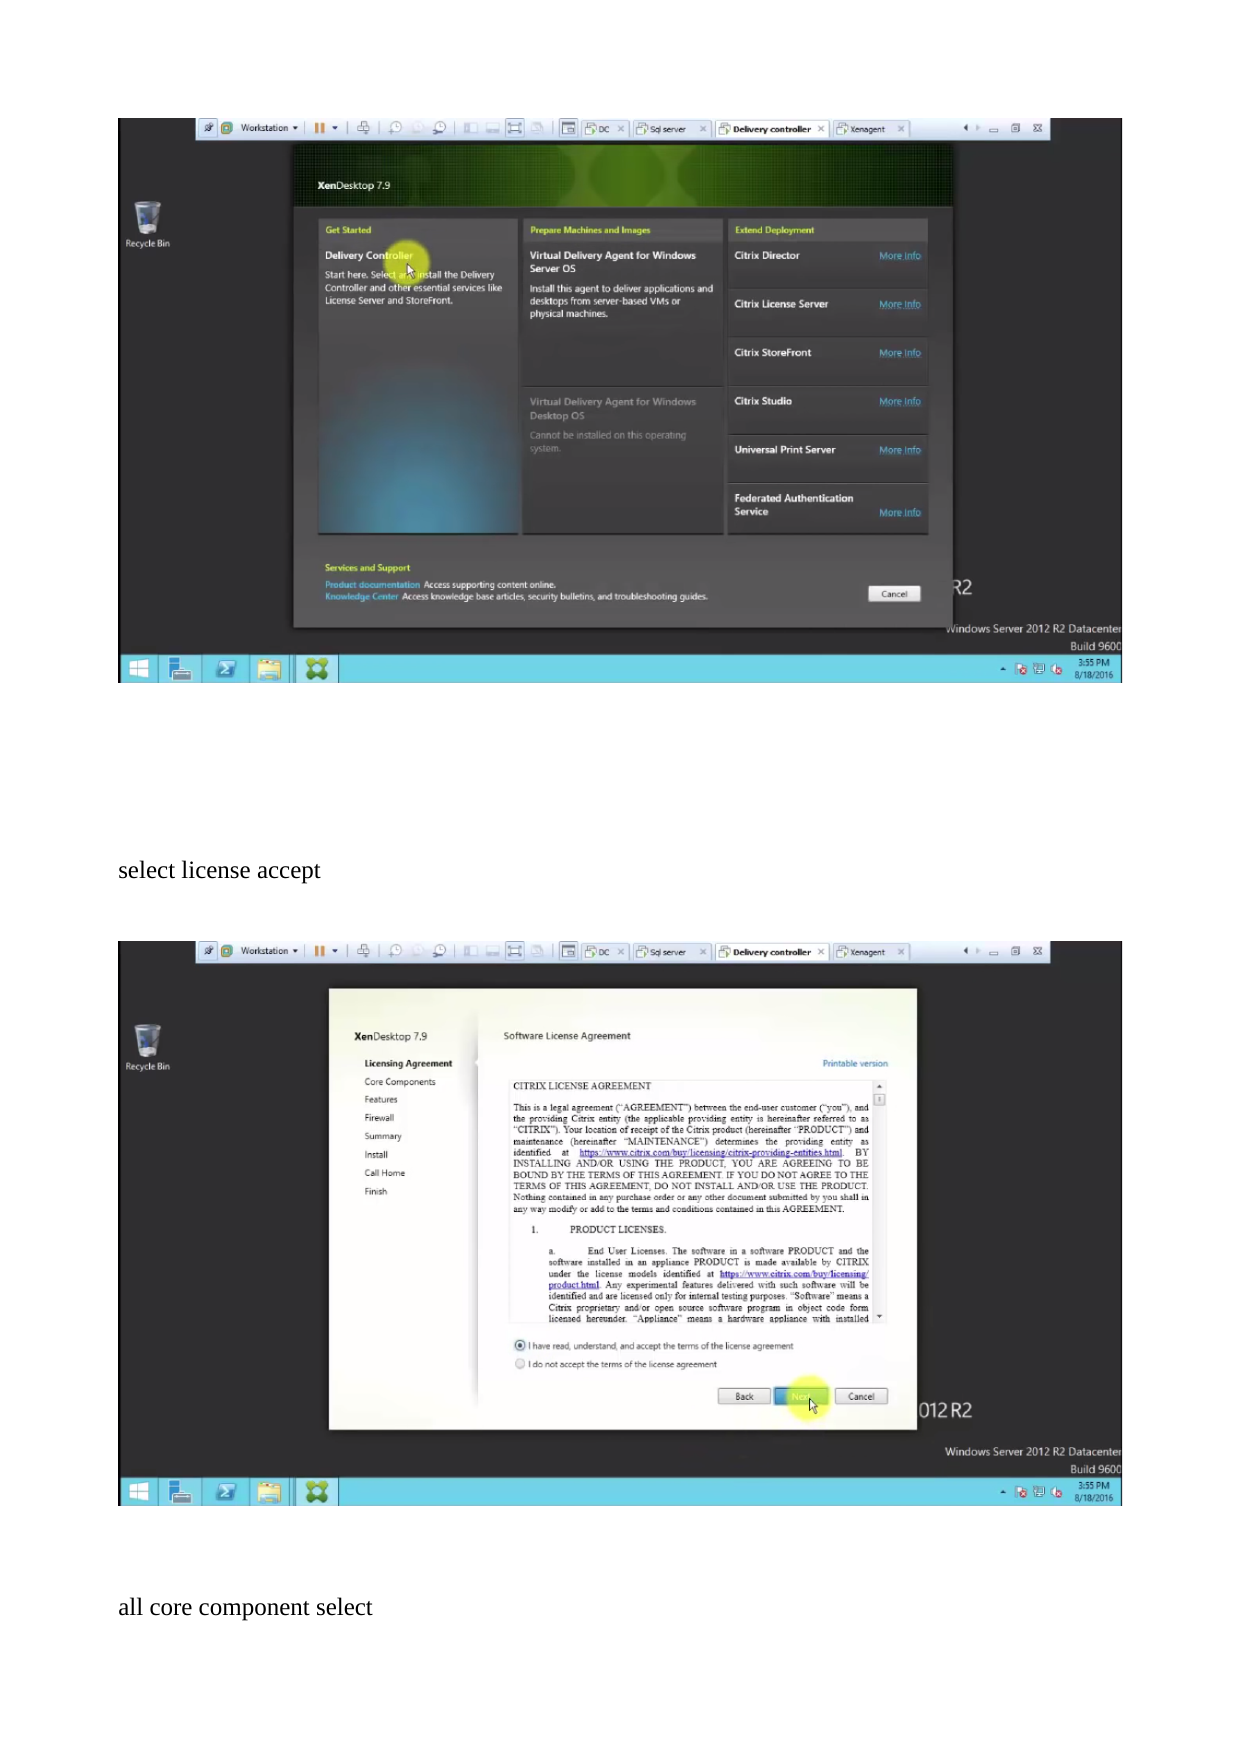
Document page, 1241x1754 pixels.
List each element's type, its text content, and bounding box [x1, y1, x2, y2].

text all core component select [118, 1592, 1122, 1621]
picture [118, 118, 1123, 683]
picture [118, 941, 1123, 1506]
text select license accept [118, 855, 1122, 884]
